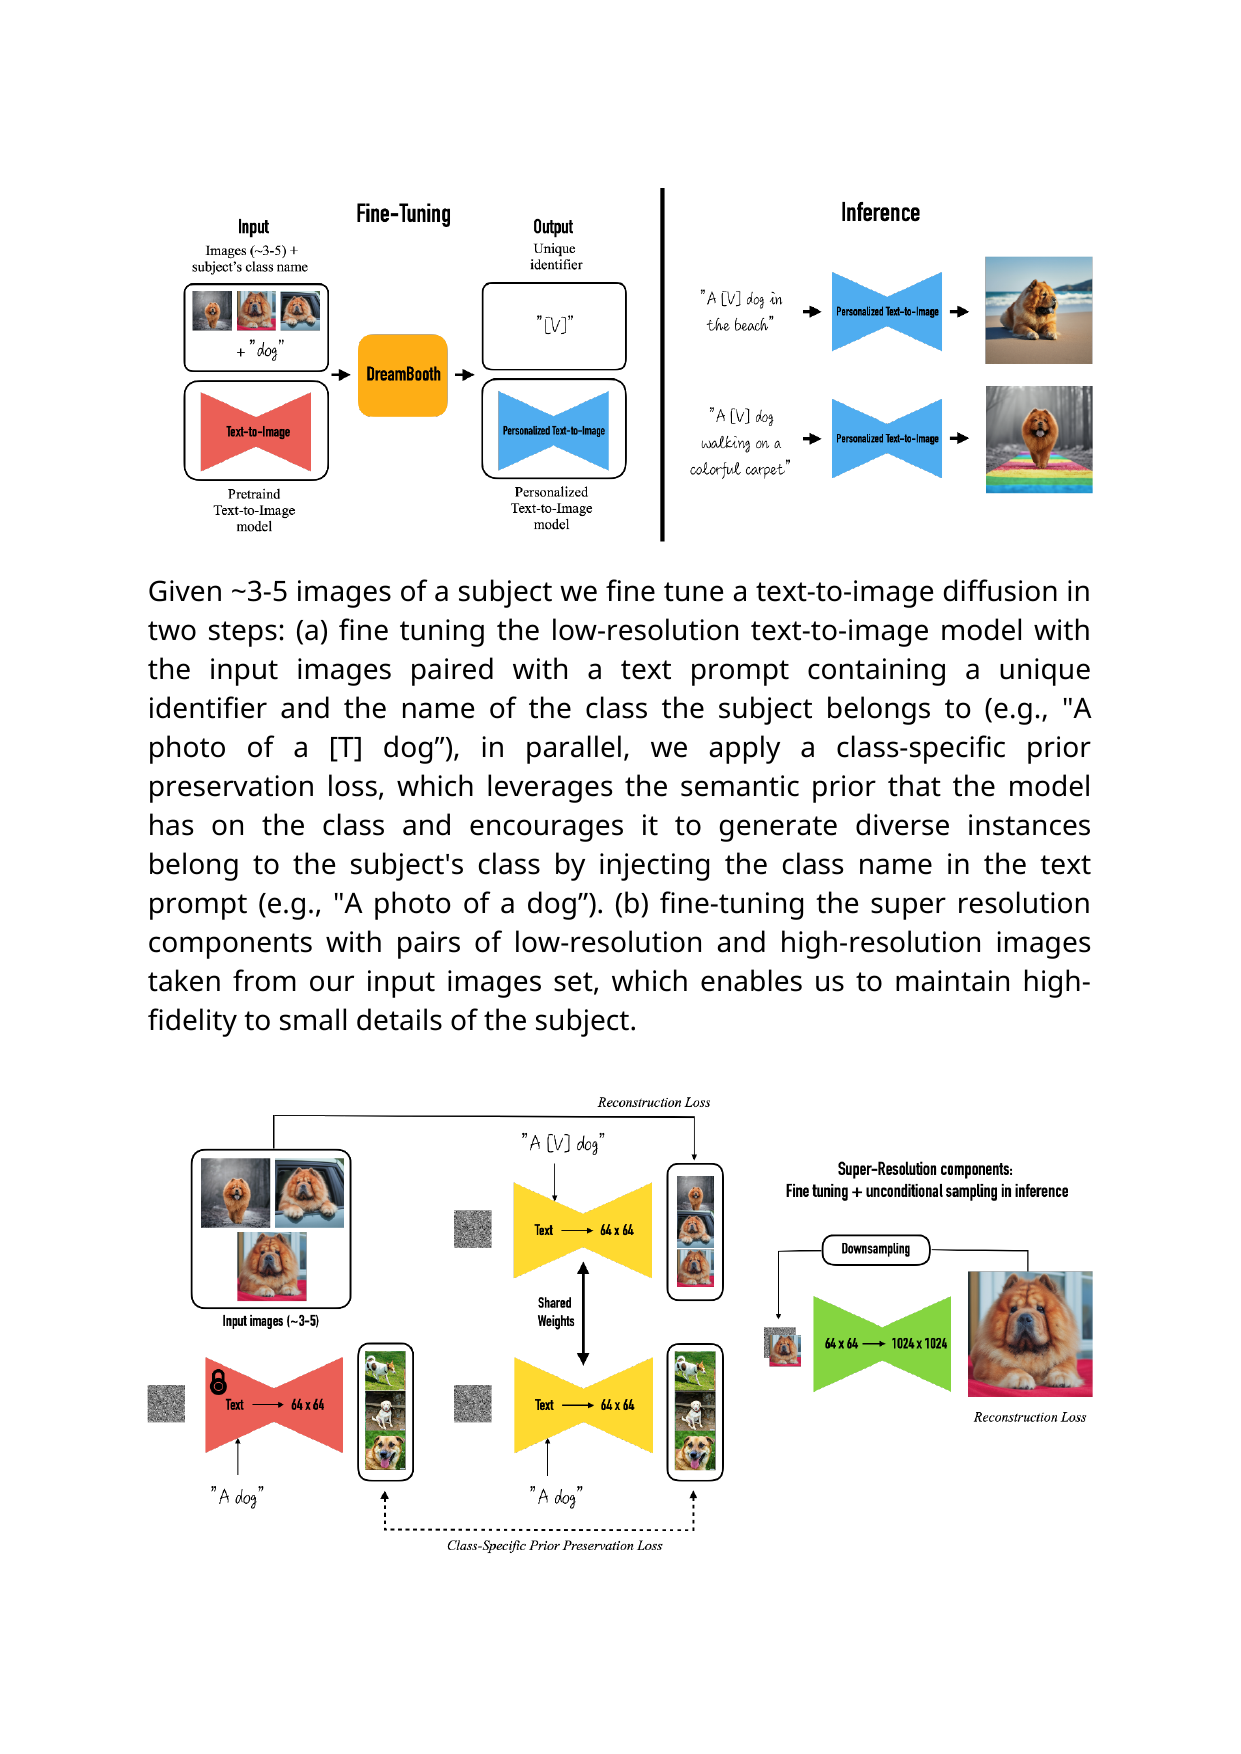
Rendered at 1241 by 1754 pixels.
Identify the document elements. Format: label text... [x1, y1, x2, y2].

text Given ~3-5 images of a subject we fine tune a text-to-image diffusion in two steps: (a) fine tuning the low-resolution text-to-image model with the input images paired with a text prompt containing a unique identifier and the name of the class the subject belongs to (e.g., "A photo of a [T] dog”), in parallel, we apply a class-specific prior preservation loss, which leverages the semantic prior that the model has on the class and encourages it to generate diverse instances belong to the subject's class by injecting the class name in the text prompt (e.g., "A photo of a dog”). (b) fine-tuning the super resolution components with pairs of low-resolution and high-resolution images taken from our input images set, which enables us to maintain high-fidelity to small details of the subject. [148, 570, 1093, 1039]
